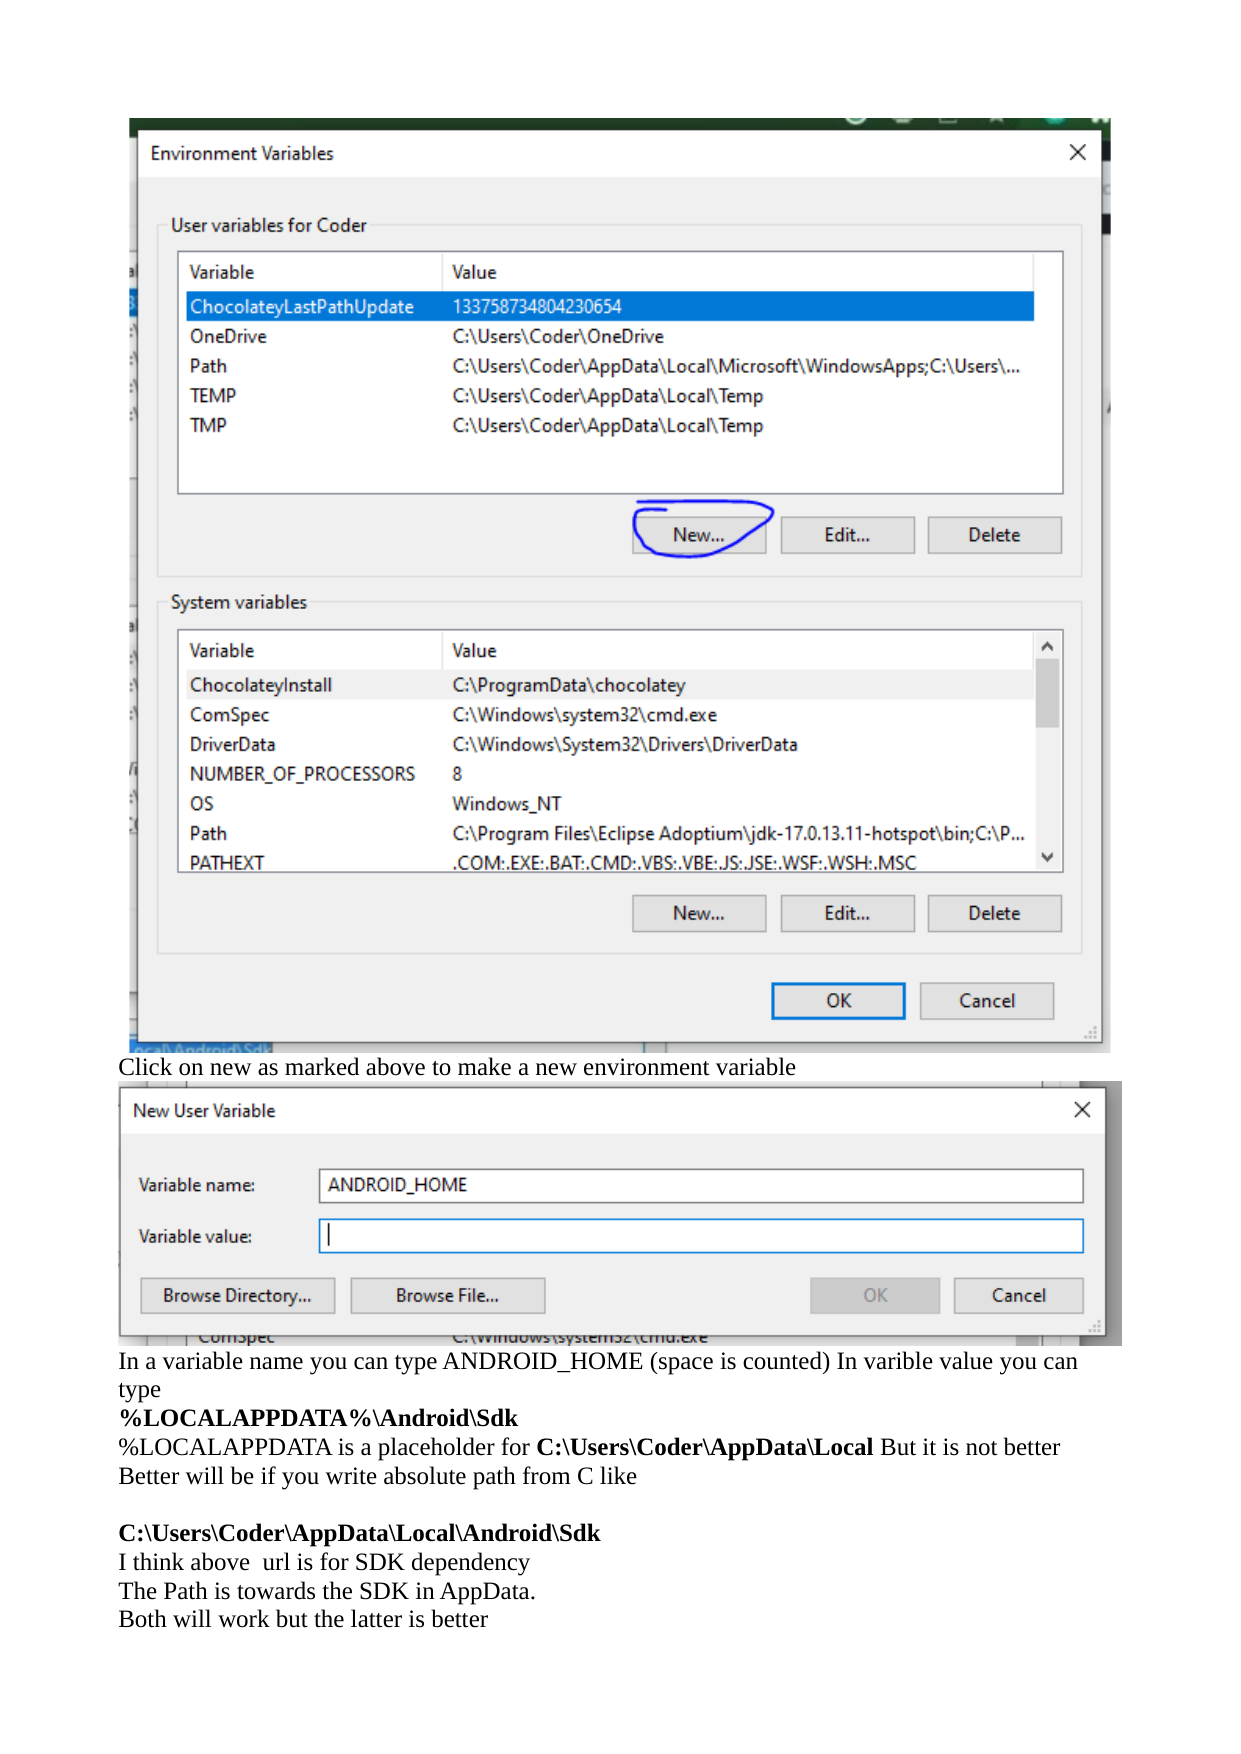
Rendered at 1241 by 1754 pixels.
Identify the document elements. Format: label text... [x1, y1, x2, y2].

text In a variable name you can type ANDROID_HOME (space is counted) In varible value you can type [118, 1346, 1122, 1403]
text I think above url is for SDK dependency [118, 1547, 1122, 1576]
picture [129, 118, 1111, 1053]
text %LOCALAPPDATA%\Android\Sdk [118, 1403, 1122, 1432]
text Both will work but the latter is better [118, 1604, 1122, 1633]
text C:\Users\Coder\AppData\Local\Android\Sdk [118, 1518, 1122, 1547]
text The Path is towards the SDK in AppData. [118, 1576, 1122, 1604]
text %LOCALAPPDATA is a placeholder for C:\Users\Coder\AppData\Local But it is not better [118, 1432, 1122, 1461]
picture [118, 1081, 1122, 1346]
text Better will be if you write absolute path from C like [118, 1461, 1122, 1489]
text Click on new as marked above to make a new environment variable [118, 118, 1122, 1081]
